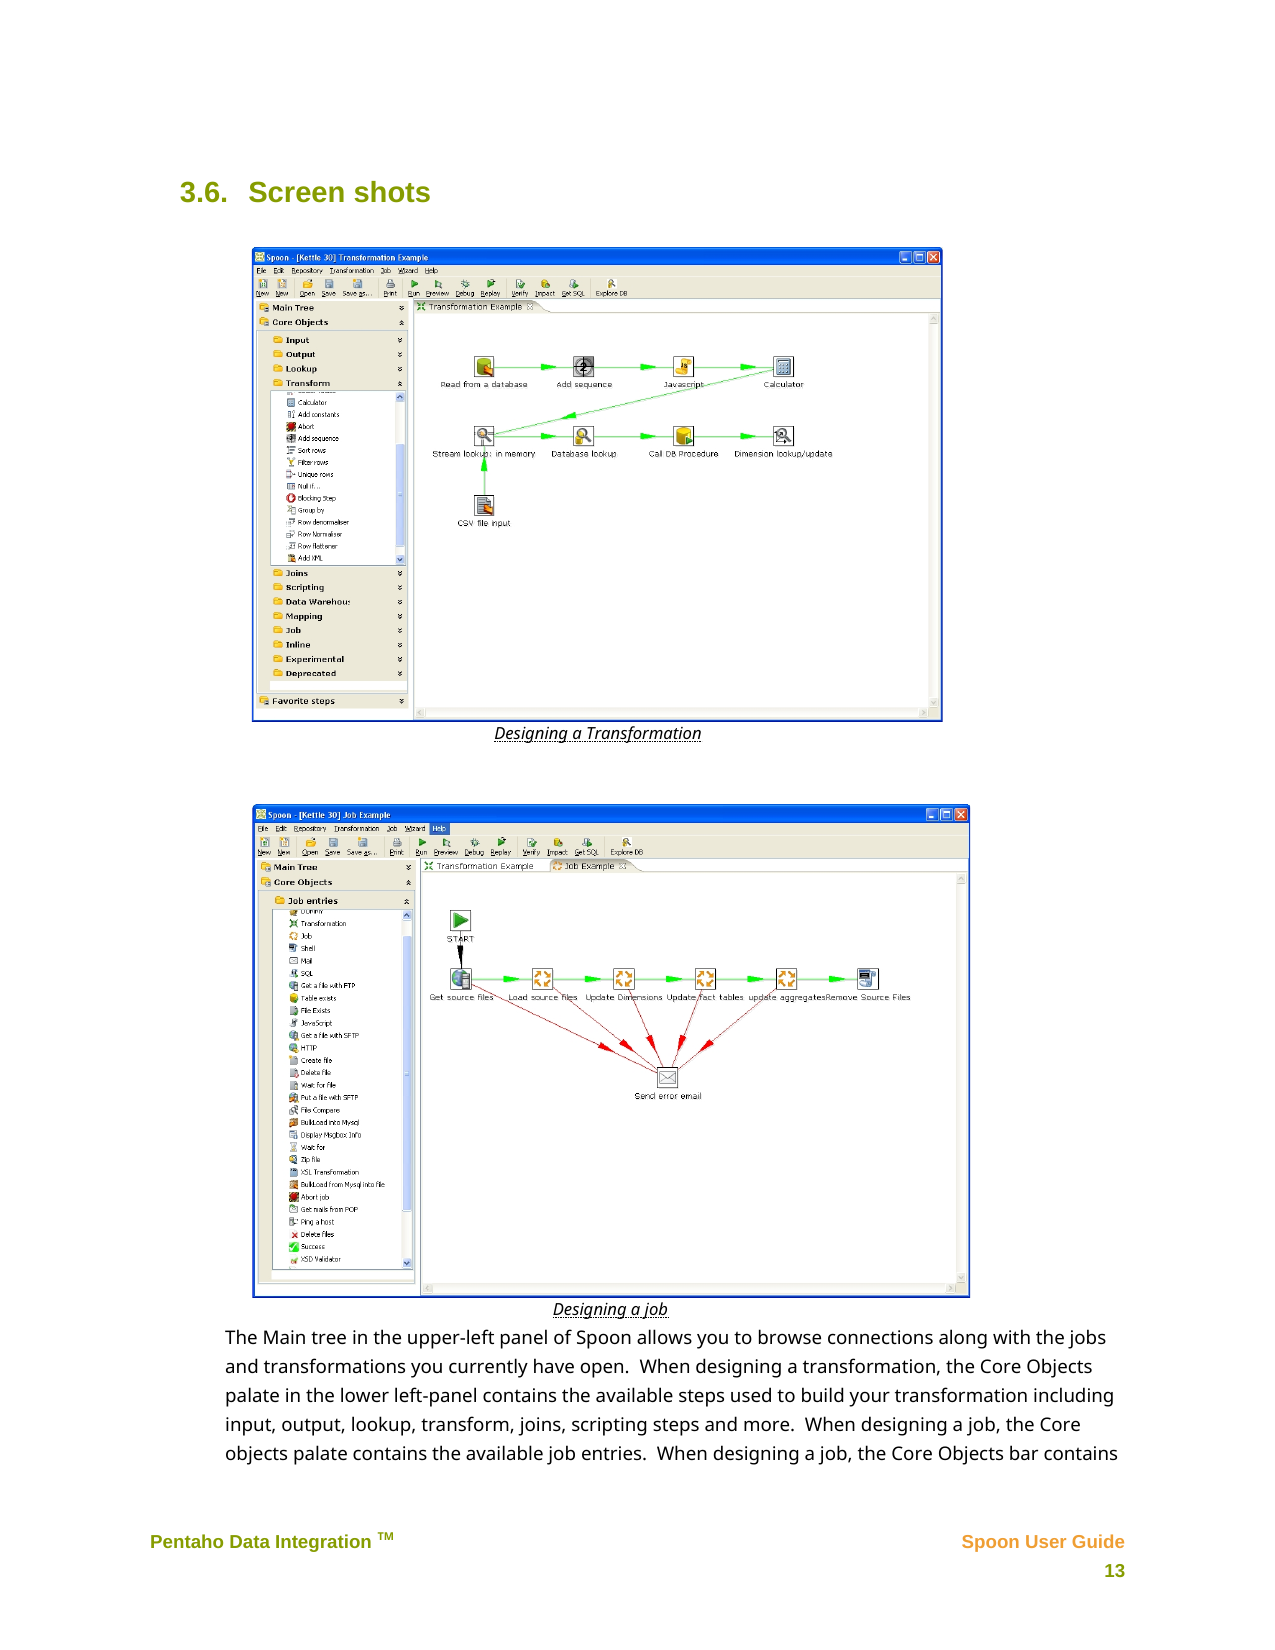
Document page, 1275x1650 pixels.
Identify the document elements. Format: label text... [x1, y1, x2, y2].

picture [251, 247, 943, 722]
text The Main tree in the upper-left panel of Spoon allows you to browse connections along with the jobs and transformations you currently have open. When designing a transformation, the Core Objects palate in the lower left-panel contains the available steps used to build your transformation including input, output, lookup, transform, joins, scripting steps and more. When designing a job, the Core objects palate contains the available job entries. When designing a job, the Core Objects bar contains [225, 804, 1125, 1467]
picture [252, 804, 971, 1298]
subtitle Screen shots [179, 175, 1125, 210]
text Designing a job [252, 1298, 970, 1321]
text Designing a Transformation [252, 247, 946, 745]
